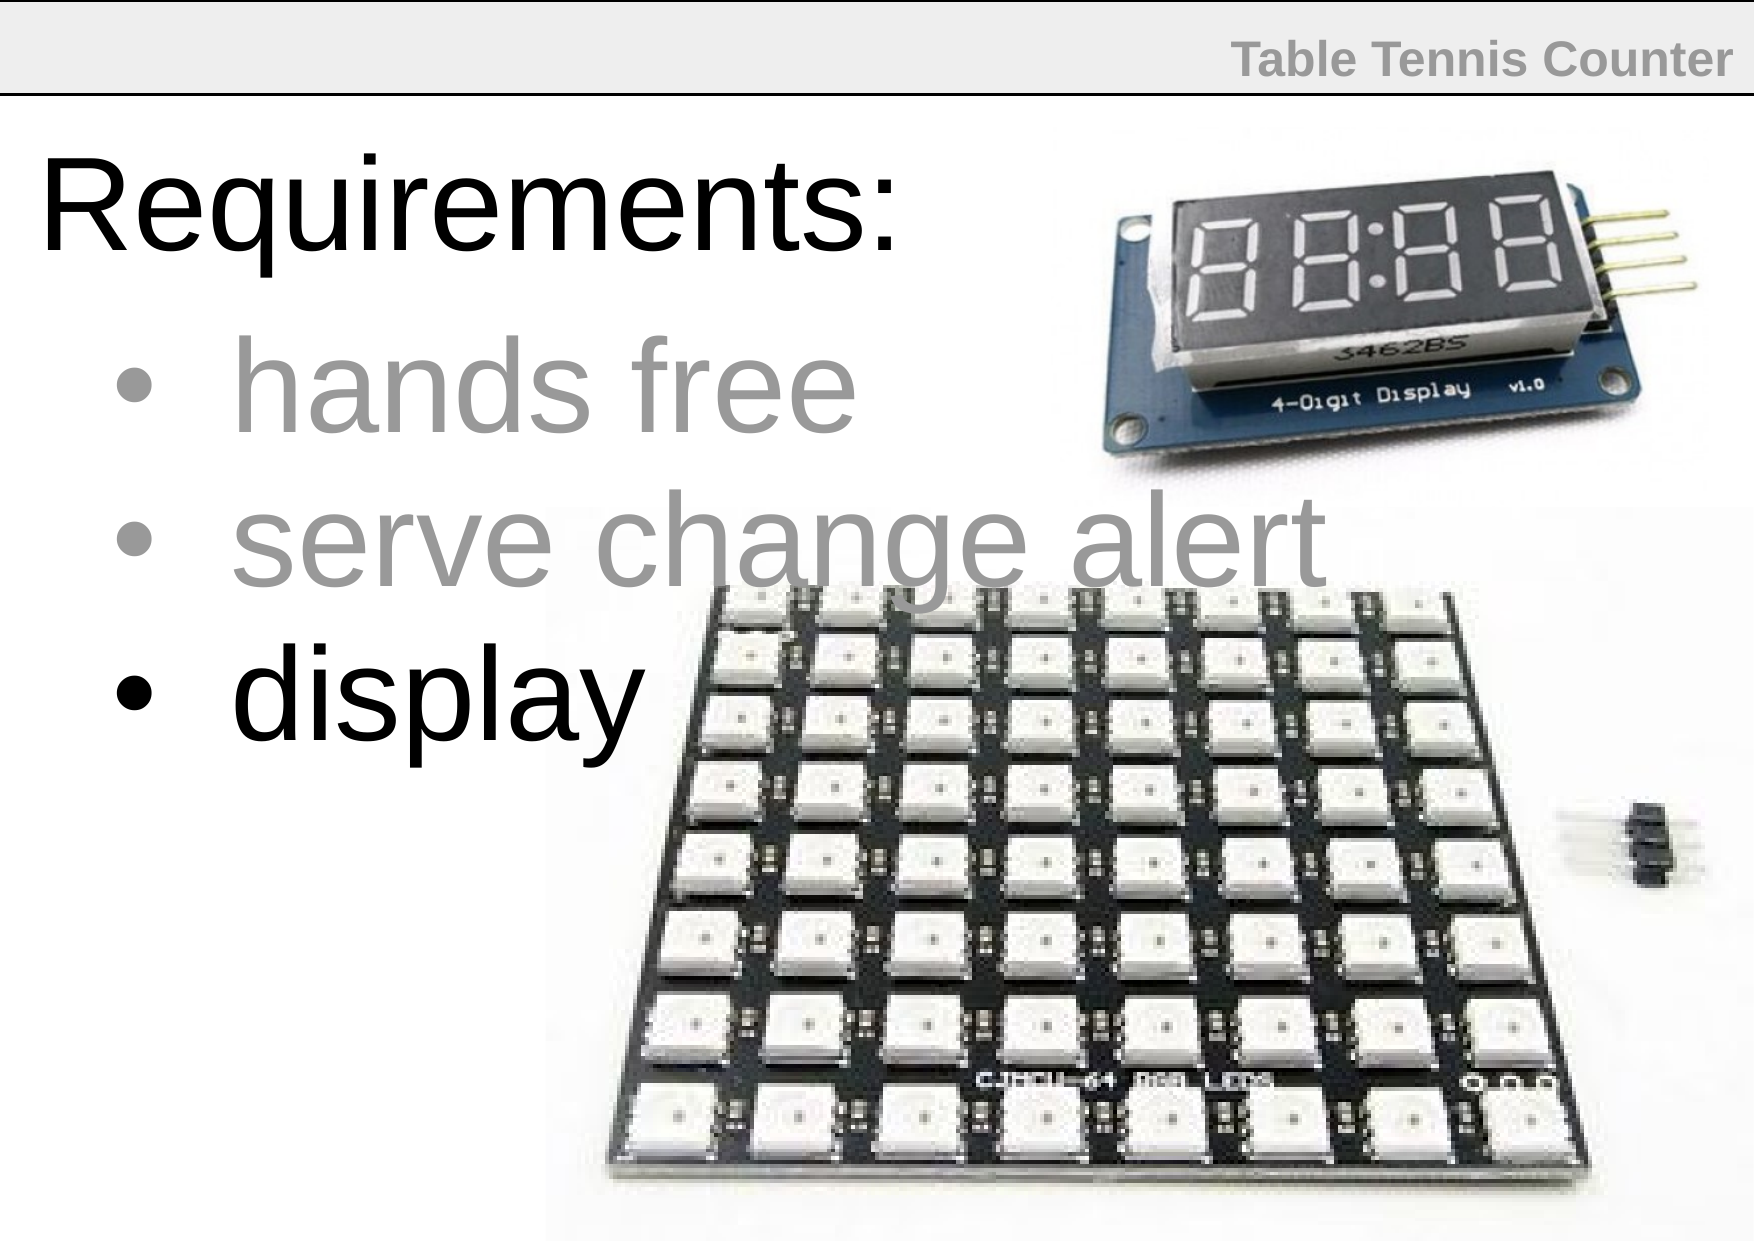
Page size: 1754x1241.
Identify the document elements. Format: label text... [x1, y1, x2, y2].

list display [112, 615, 545, 769]
list serve change alert [500, 553, 545, 579]
picture [545, 127, 1754, 1241]
picture [545, 705, 557, 730]
picture [545, 677, 557, 697]
list serve change alert [1709, 461, 1754, 507]
list serve change alert [500, 523, 538, 544]
list [1709, 308, 1754, 461]
text Requirements: [0, 126, 1754, 279]
list serve change alert [112, 461, 1050, 615]
list hands free [112, 308, 1050, 461]
